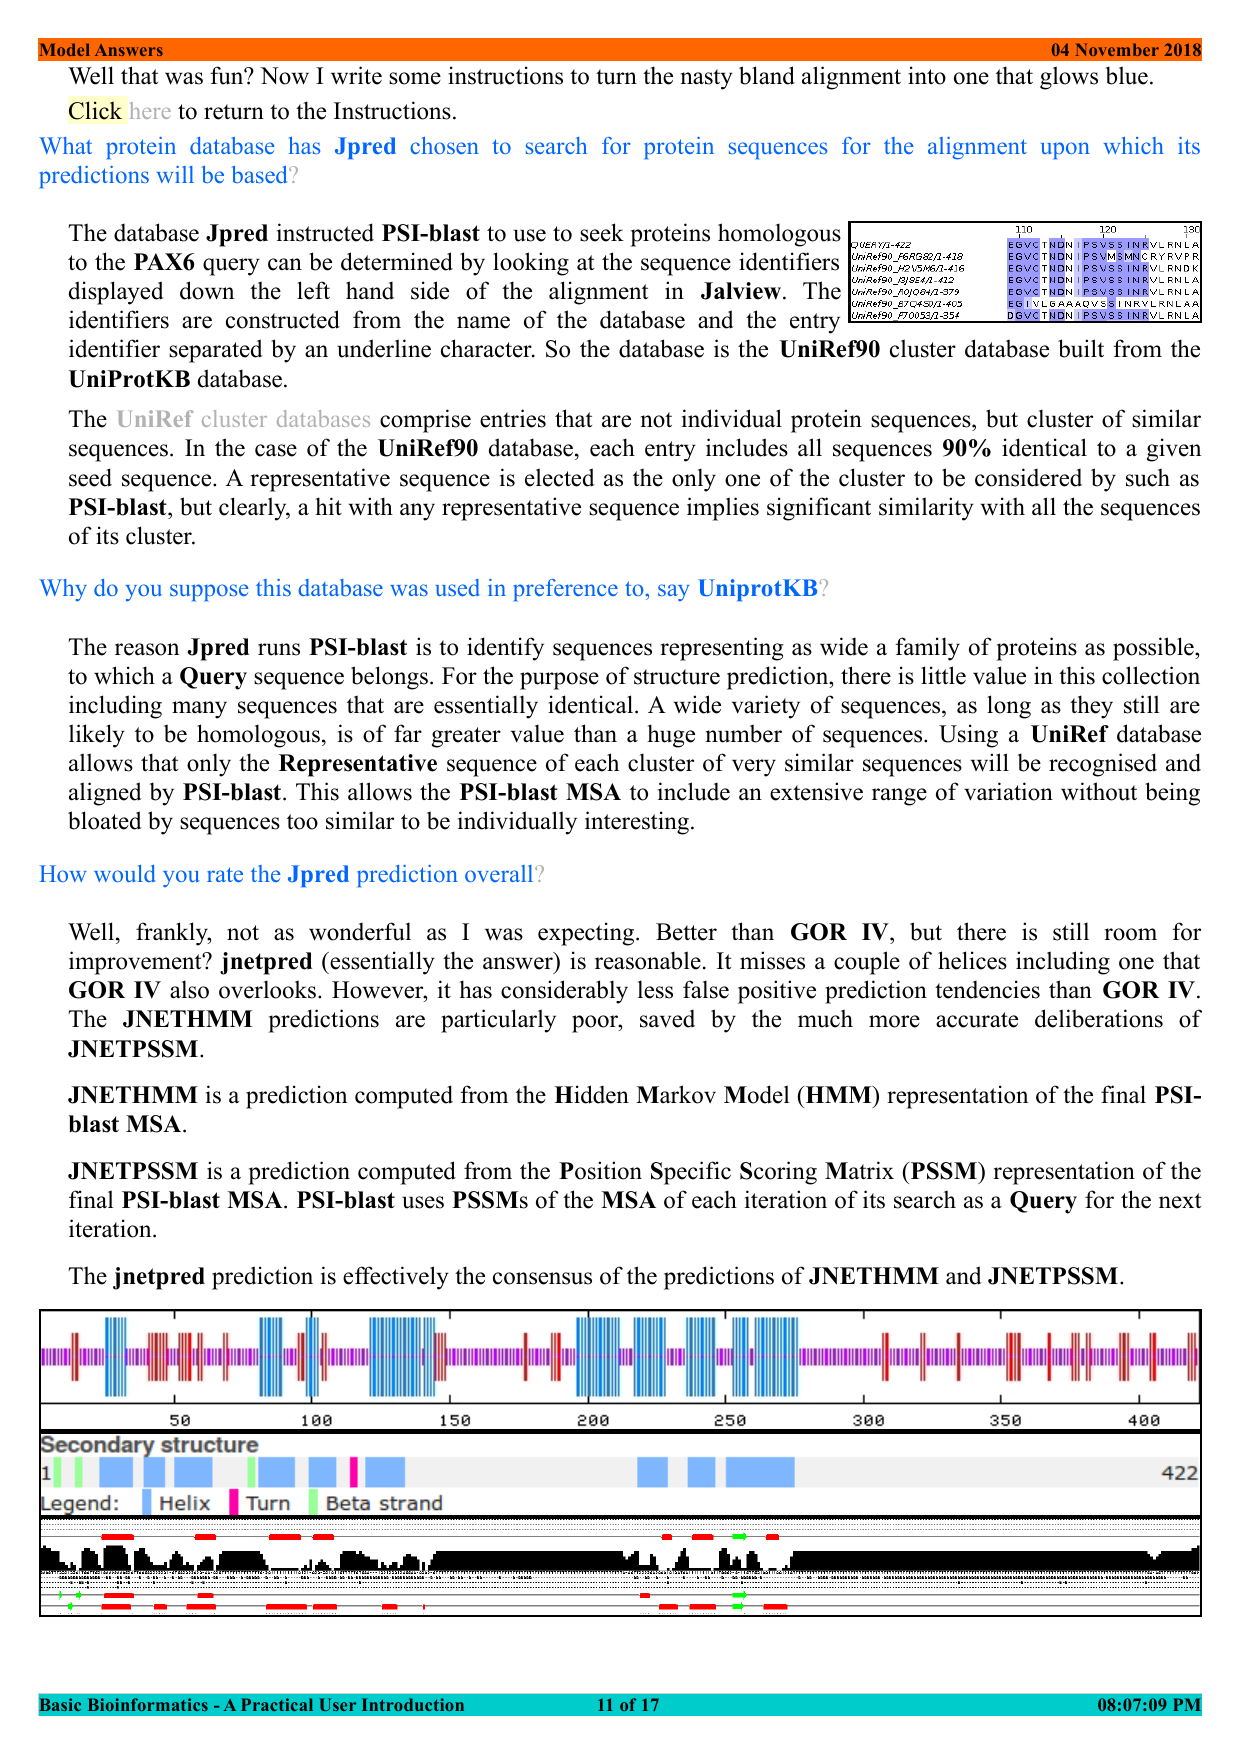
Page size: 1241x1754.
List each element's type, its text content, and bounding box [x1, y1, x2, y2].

picture [850, 223, 1200, 321]
text The reason Jpred runs PSI-blast is to identify sequences representing as wide a family of proteins as possible, to which a Query sequence belongs. For the purpose of structure prediction, there is little value in this collection including many sequences that are essentially identical. A wide variety of sequences, as long as they still are likely to be homologous, is of far greater value than a huge number of sequences. Using a UniRef database allows that only the Representative sequence of each cluster of very similar sequences will be recognised and aligned by PSI-blast. This allows the PSI-blast MSA to include an extensive range of variation without being bloated by sequences too similar to be individually interesting. [68, 632, 1202, 835]
text JNETHMM is a prediction computed from the Hidden Markov Model (HMM) representation of the final PSI-blast MSA. [68, 1080, 1202, 1138]
text The UniRef cluster databases comprise entries that are not individual protein sequences, but cluster of similar sequences. In the case of the UniRef90 database, each entry includes all sequences 90% identical to a given seed sequence. A representative sequence is elected as the only one of the cluster to be considered by such as PSI-blast, but clearly, a hit with any representative sequence implies significant similarity with all the sequences of its cluster. [68, 404, 1202, 549]
text The jnetpred prediction is effectively the consensus of the predictions of JNETHMM and JNETPSSM. [68, 1261, 1202, 1290]
text Click here to return to the Instructions. [68, 96, 1202, 124]
text The database Jpred instructed PSI-blast to use to seek proteins homologous to the PAX6 query can be determined by looking at the sequence identifiers displayed down the left hand side of the alignment in Jalview. The identifiers are constructed from the name of the database and the entry identifier separated by an underline character. So the database is the UniRef90 cluster database built from the UniProtKB database. [68, 218, 1202, 392]
text Well, frankly, not as wonderful as I was expecting. Better than GOR IV, but there is still room for improvement? jnetpred (essentially the answer) is reasonable. It misses a couple of helices including one that GOR IV also overlooks. However, it has considerably less false positive prediction tendencies than GOR IV. The JNETHMM predictions are particularly poor, saved by the much more accurate deliberations of JNETPSSM. [68, 917, 1202, 1062]
text How would you rate the Jpred prediction overall? [38, 859, 1202, 888]
text What protein database has Jpred chosen to search for protein sequences for the alignment upon which its predictions will be based? [38, 131, 1202, 189]
text Well that was fun? Now I write some instructions to turn the nasty bland alignment into one that glows blue. [68, 61, 1202, 89]
picture [41, 1519, 1200, 1615]
text Why do you suppose this database was used in preference to, say UniprotKB? [38, 573, 1202, 602]
text JNETPSSM is a prediction computed from the Position Specific Scoring Matrix (PSSM) representation of the final PSI-blast MSA. PSI-blast uses PSSMs of the MSA of each iteration of its search as a Query for the next iteration. [68, 1156, 1202, 1243]
picture [41, 1434, 1200, 1515]
picture [41, 1311, 1200, 1429]
